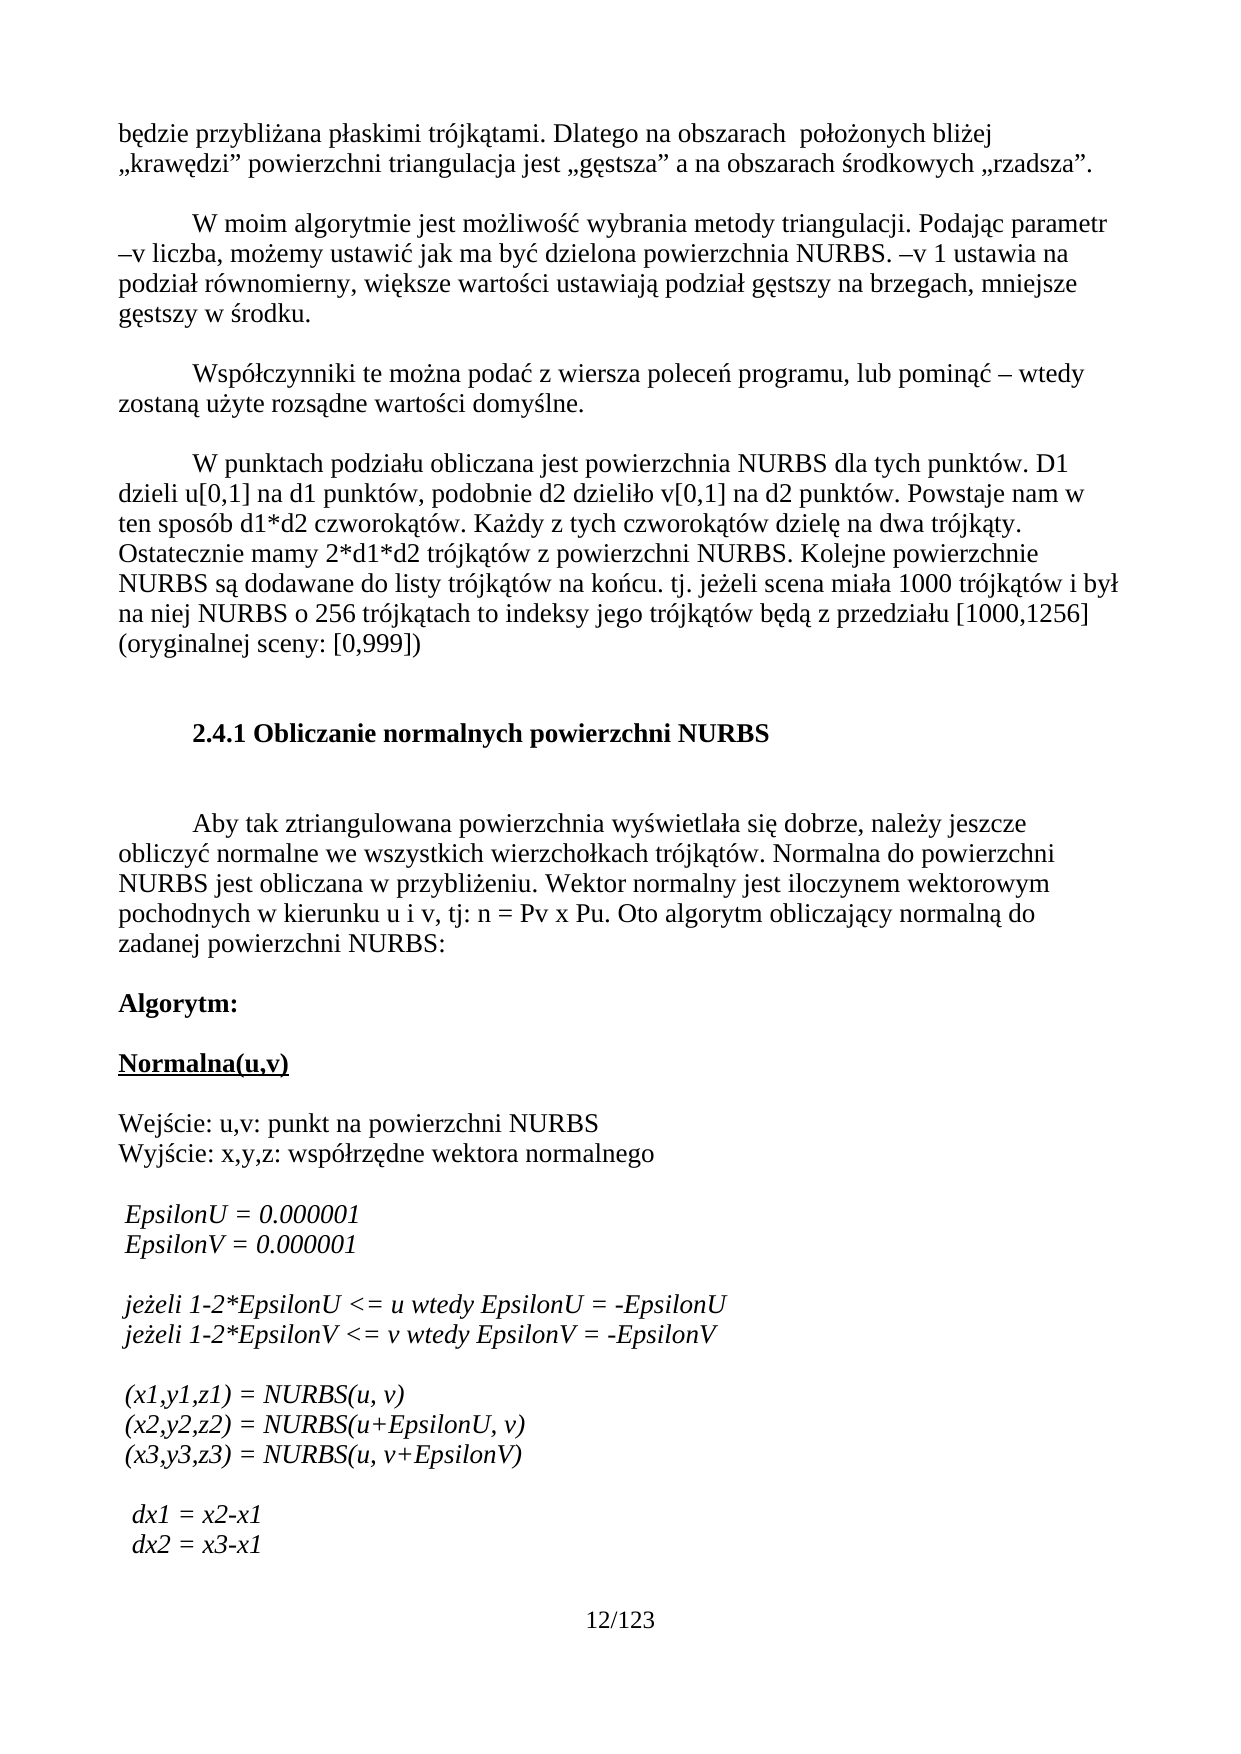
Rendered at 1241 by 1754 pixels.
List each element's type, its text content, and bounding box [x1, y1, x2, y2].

text Wyjście: x,y,z: współrzędne wektora normalnego [118, 1138, 1122, 1168]
text Algorytm: [118, 988, 1122, 1018]
text Współczynniki te można podać z wiersza poleceń programu, lub pominąć – wtedy zostaną użyte rozsądne wartości domyślne. [118, 358, 1122, 418]
text 2.4.1 Obliczanie normalnych powierzchni NURBS [118, 718, 1122, 748]
text Wejście: u,v: punkt na powierzchni NURBS [118, 1108, 1122, 1138]
text (x1,y1,z1) = NURBS(u, v) [118, 1379, 1122, 1409]
text będzie przybliżana płaskimi trójkątami. Dlatego na obszarach położonych bliżej „krawędzi” powierzchni triangulacja jest „gęstsza” a na obszarach środkowych „rzadsza”. [118, 118, 1122, 178]
text dx1 = x2-x1 [118, 1499, 1122, 1529]
text Aby tak ztriangulowana powierzchnia wyświetlała się dobrze, należy jeszcze obliczyć normalne we wszystkich wierzchołkach trójkątów. Normalna do powierzchni NURBS jest obliczana w przybliżeniu. Wektor normalny jest iloczynem wektorowym pochodnych w kierunku u i v, tj: n = Pv x Pu. Oto algorytm obliczający normalną do zadanej powierzchni NURBS: [118, 808, 1122, 958]
text EpsilonU = 0.000001 [118, 1199, 1122, 1229]
text W punktach podziału obliczana jest powierzchnia NURBS dla tych punktów. D1 dzieli u[0,1] na d1 punktów, podobnie d2 dzieliło v[0,1] na d2 punktów. Powstaje nam w ten sposób d1*d2 czworokątów. Każdy z tych czworokątów dzielę na dwa trójkąty. Ostatecznie mamy 2*d1*d2 trójkątów z powierzchni NURBS. Kolejne powierzchnie NURBS są dodawane do listy trójkątów na końcu. tj. jeżeli scena miała 1000 trójkątów i był na niej NURBS o 256 trójkątach to indeksy jego trójkątów będą z przedziału [1000,1256] (oryginalnej sceny: [0,999]) [118, 448, 1122, 658]
text dx2 = x3-x1 [118, 1529, 1122, 1559]
text (x2,y2,z2) = NURBS(u+EpsilonU, v) [118, 1409, 1122, 1439]
text Normalna(u,v) [118, 1048, 1122, 1078]
text jeżeli 1-2*EpsilonV <= v wtedy EpsilonV = -EpsilonV [118, 1319, 1122, 1349]
text jeżeli 1-2*EpsilonU <= u wtedy EpsilonU = -EpsilonU [118, 1289, 1122, 1319]
text (x3,y3,z3) = NURBS(u, v+EpsilonV) [118, 1439, 1122, 1469]
text W moim algorytmie jest możliwość wybrania metody triangulacji. Podając parametr –v liczba, możemy ustawić jak ma być dzielona powierzchnia NURBS. –v 1 ustawia na podział równomierny, większe wartości ustawiają podział gęstszy na brzegach, mniejsze gęstszy w środku. [118, 208, 1122, 328]
text EpsilonV = 0.000001 [118, 1229, 1122, 1259]
